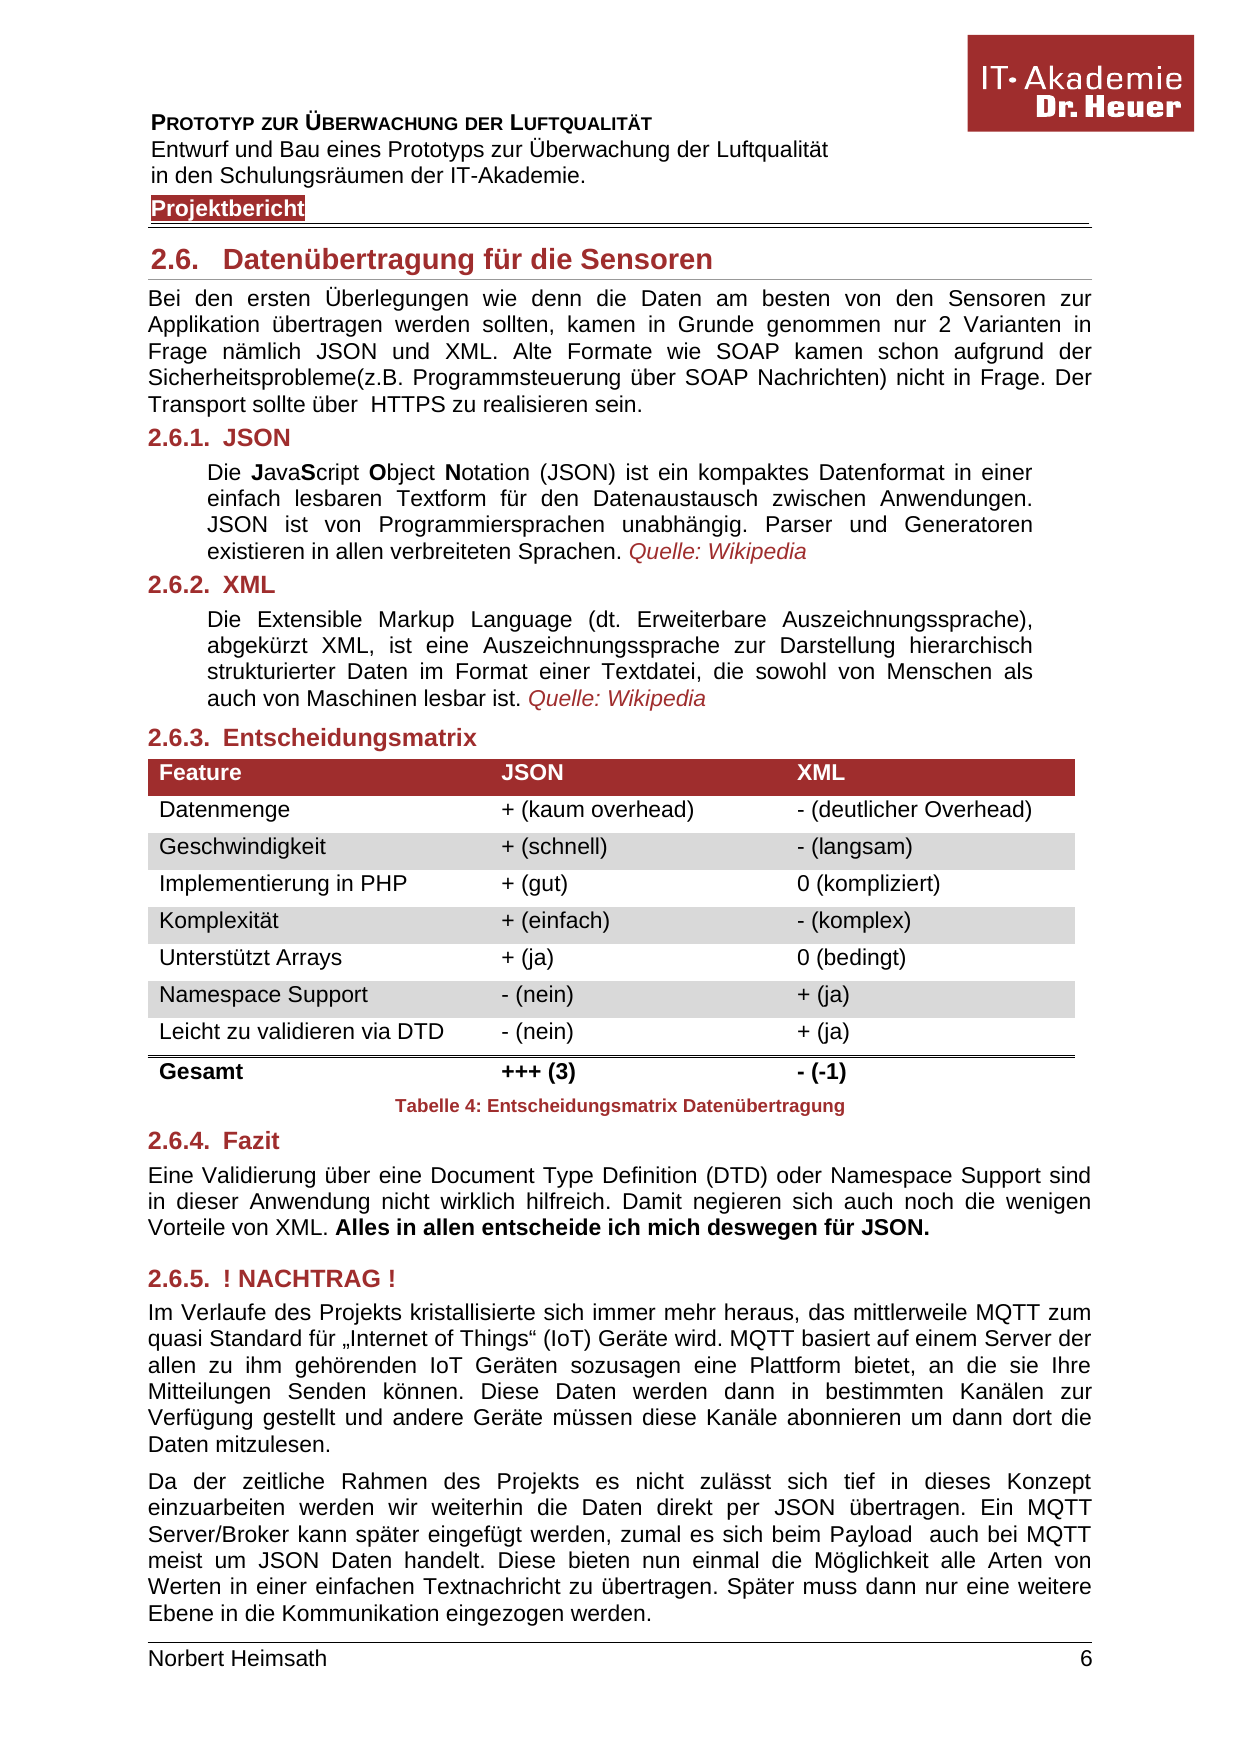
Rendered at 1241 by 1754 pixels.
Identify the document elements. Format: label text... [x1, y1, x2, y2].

subtitle Fazit [148, 1126, 1092, 1155]
text Die Extensible Markup Language (dt. Erweiterbare Auszeichnungssprache), abgekürzt XML, ist eine Auszeichnungssprache zur Darstellung hierarchisch strukturierter Daten im Format einer Textdatei, die sowohl von Menschen als auch von Maschinen lesbar ist. Quelle: Wikipedia [207, 606, 1033, 711]
table_cell - (langsam) [786, 833, 1075, 870]
table_cell Namespace Support [148, 981, 490, 1018]
table_cell - (nein) [490, 1018, 786, 1055]
table_cell - (-1) [786, 1058, 1075, 1095]
table_cell - (deutlicher Overhead) [786, 796, 1075, 833]
table_cell + (gut) [490, 870, 786, 907]
table_cell +++ (3) [490, 1058, 786, 1095]
table_cell Unterstützt Arrays [148, 944, 490, 981]
subtitle XML [148, 570, 1092, 599]
table_cell - (komplex) [786, 907, 1075, 944]
table_cell Gesamt [148, 1058, 490, 1095]
text Im Verlaufe des Projekts kristallisierte sich immer mehr heraus, das mittlerweile MQTT zum quasi Standard für „Internet of Things“ (IoT) Geräte wird. MQTT basiert auf einem Server der allen zu ihm gehörenden IoT Geräten sozusagen eine Plattform bietet, an die sie Ihre Mitteilungen Senden können. Diese Daten werden dann in bestimmten Kanälen zur Verfügung gestellt und andere Geräte müssen diese Kanäle abonnieren um dann dort die Daten mitzulesen. [148, 1299, 1092, 1457]
text Da der zeitliche Rahmen des Projekts es nicht zulässt sich tief in dieses Konzept einzuarbeiten werden wir weiterhin die Daten direkt per JSON übertragen. Ein MQTT Server/Broker kann später eingefügt werden, zumal es sich beim Payload auch bei MQTT meist um JSON Daten handelt. Diese bieten nun einmal die Möglichkeit alle Arten von Werten in einer einfachen Textnachricht zu übertragen. Später muss dann nur eine weitere Ebene in die Kommunikation eingezogen werden. [148, 1468, 1092, 1626]
table_cell + (schnell) [490, 833, 786, 870]
table_cell Geschwindigkeit [148, 833, 490, 870]
table_cell 0 (kompliziert) [786, 870, 1075, 907]
text Eine Validierung über eine Document Type Definition (DTD) oder Namespace Support sind in dieser Anwendung nicht wirklich hilfreich. Damit negieren sich auch noch die wenigen Vorteile von XML. Alles in allen entscheide ich mich deswegen für JSON. [148, 1162, 1092, 1241]
table_cell Leicht zu validieren via DTD [148, 1018, 490, 1055]
text Bei den ersten Überlegungen wie denn die Daten am besten von den Sensoren zur Applikation übertragen werden sollten, kamen in Grunde genommen nur 2 Varianten in Frage nämlich JSON und XML. Alte Formate wie SOAP kamen schon aufgrund der Sicherheitsprobleme(z.B. Programmsteuerung über SOAP Nachrichten) nicht in Frage. Der Transport sollte über HTTPS zu realisieren sein. [148, 285, 1092, 417]
table_cell + (einfach) [490, 907, 786, 944]
table_header Feature [148, 759, 490, 796]
subtitle Datenübertragung für die Sensoren [148, 239, 1092, 279]
table_cell Komplexität [148, 907, 490, 944]
table_cell + (ja) [786, 981, 1075, 1018]
table_cell + (ja) [786, 1018, 1075, 1055]
table_cell - (nein) [490, 981, 786, 1018]
table_cell Implementierung in PHP [148, 870, 490, 907]
table_cell + (kaum overhead) [490, 796, 786, 833]
table_cell Datenmenge [148, 796, 490, 833]
subtitle Entscheidungsmatrix [148, 723, 1092, 752]
table_cell 0 (bedingt) [786, 944, 1075, 981]
text Tabelle 4: Entscheidungsmatrix Datenübertragung [148, 1095, 1092, 1117]
table_cell + (ja) [490, 944, 786, 981]
subtitle ! NACHTRAG ! [148, 1264, 1092, 1292]
table_header JSON [490, 759, 786, 796]
text Die JavaScript Object Notation (JSON) ist ein kompaktes Datenformat in einer einfach lesbaren Textform für den Datenaustausch zwischen Anwendungen. JSON ist von Programmiersprachen unabhängig. Parser und Generatoren existieren in allen verbreiteten Sprachen. Quelle: Wikipedia [207, 458, 1033, 564]
table_header XML [786, 759, 1075, 796]
subtitle JSON [148, 423, 1092, 452]
